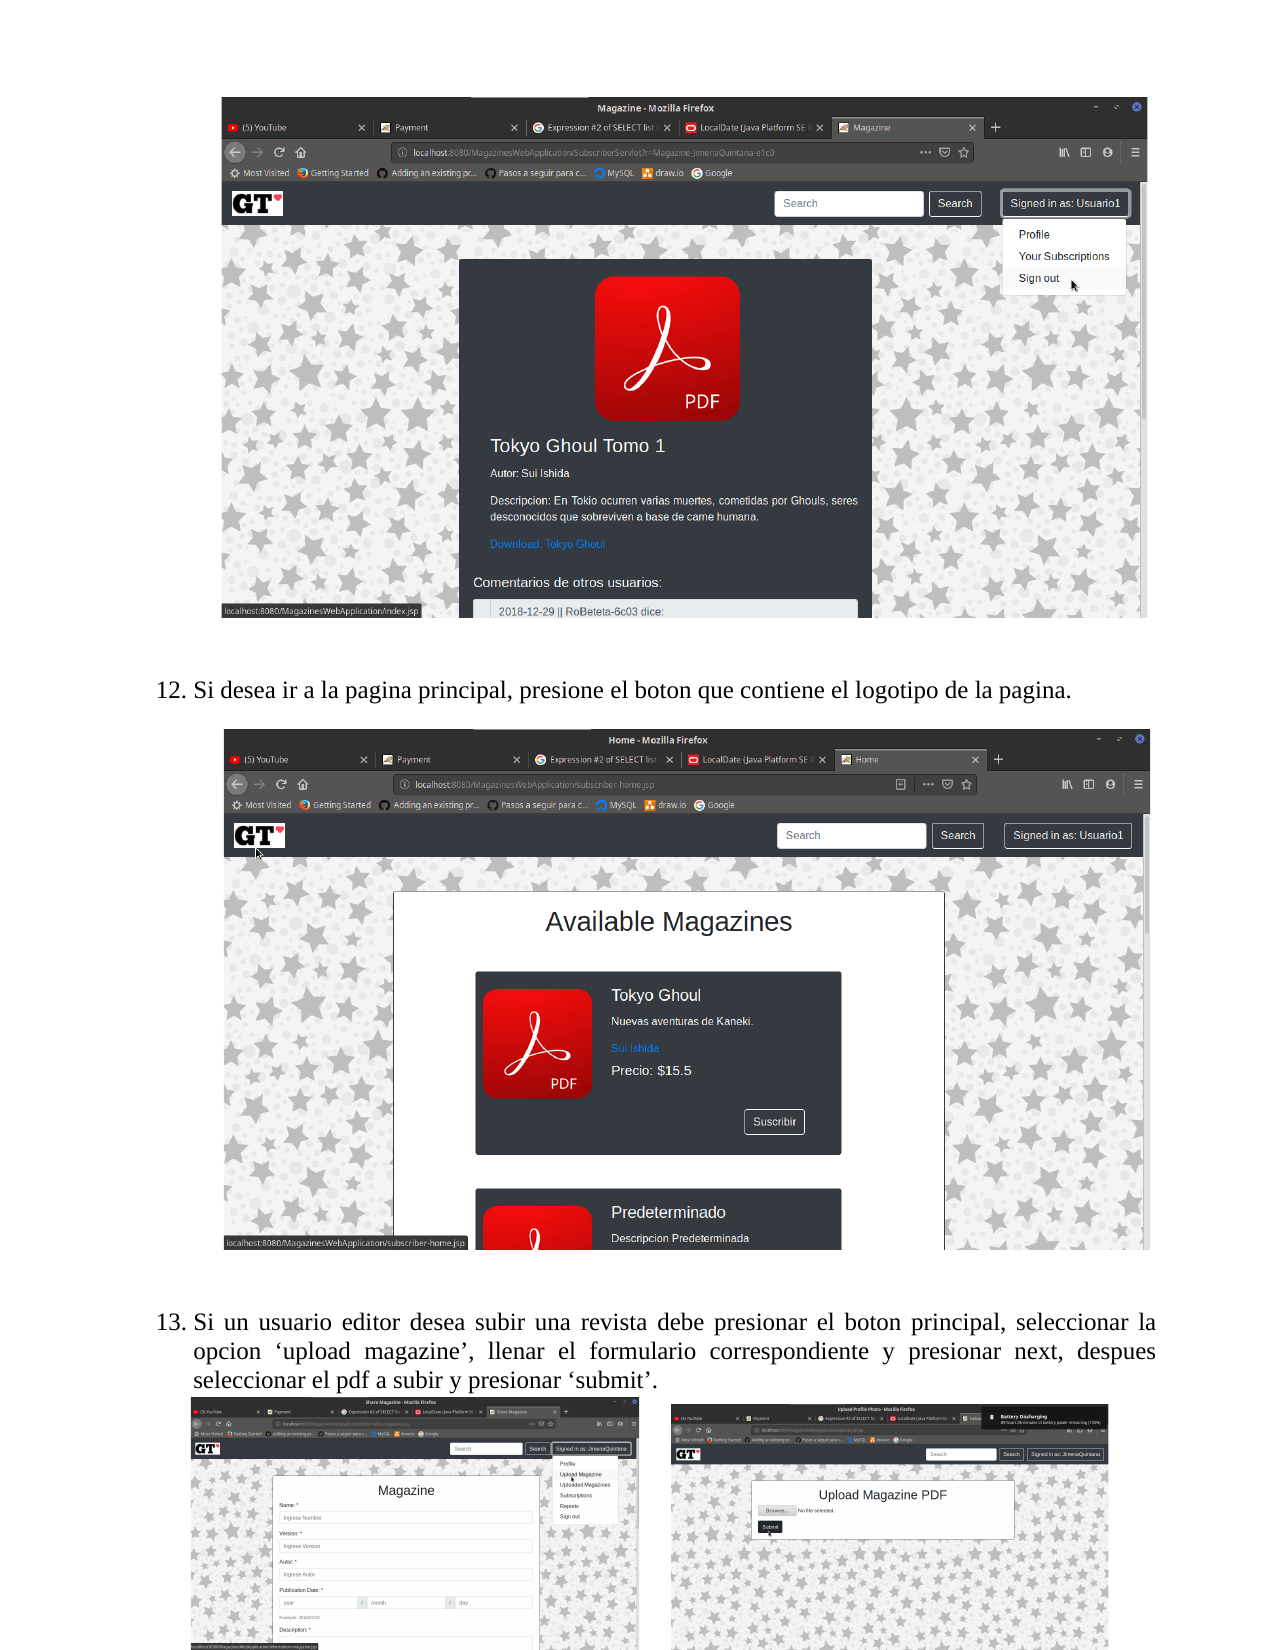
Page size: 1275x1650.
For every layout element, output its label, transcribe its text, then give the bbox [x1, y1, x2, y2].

list Si desea ir a la pagina principal, presione el boton que contiene el logotipo de la pagina. [156, 675, 1157, 704]
picture [221, 97, 1148, 618]
picture [223, 729, 1150, 1250]
picture [190, 1397, 640, 1650]
list Si un usuario editor desea subir una revista debe presionar el boton principal, seleccionar la opcion ‘upload magazine’, llenar el formulario correspondiente y presionar next, despues seleccionar el pdf a subir y presionar ‘submit’. [156, 1307, 1157, 1394]
picture [671, 1404, 1109, 1650]
